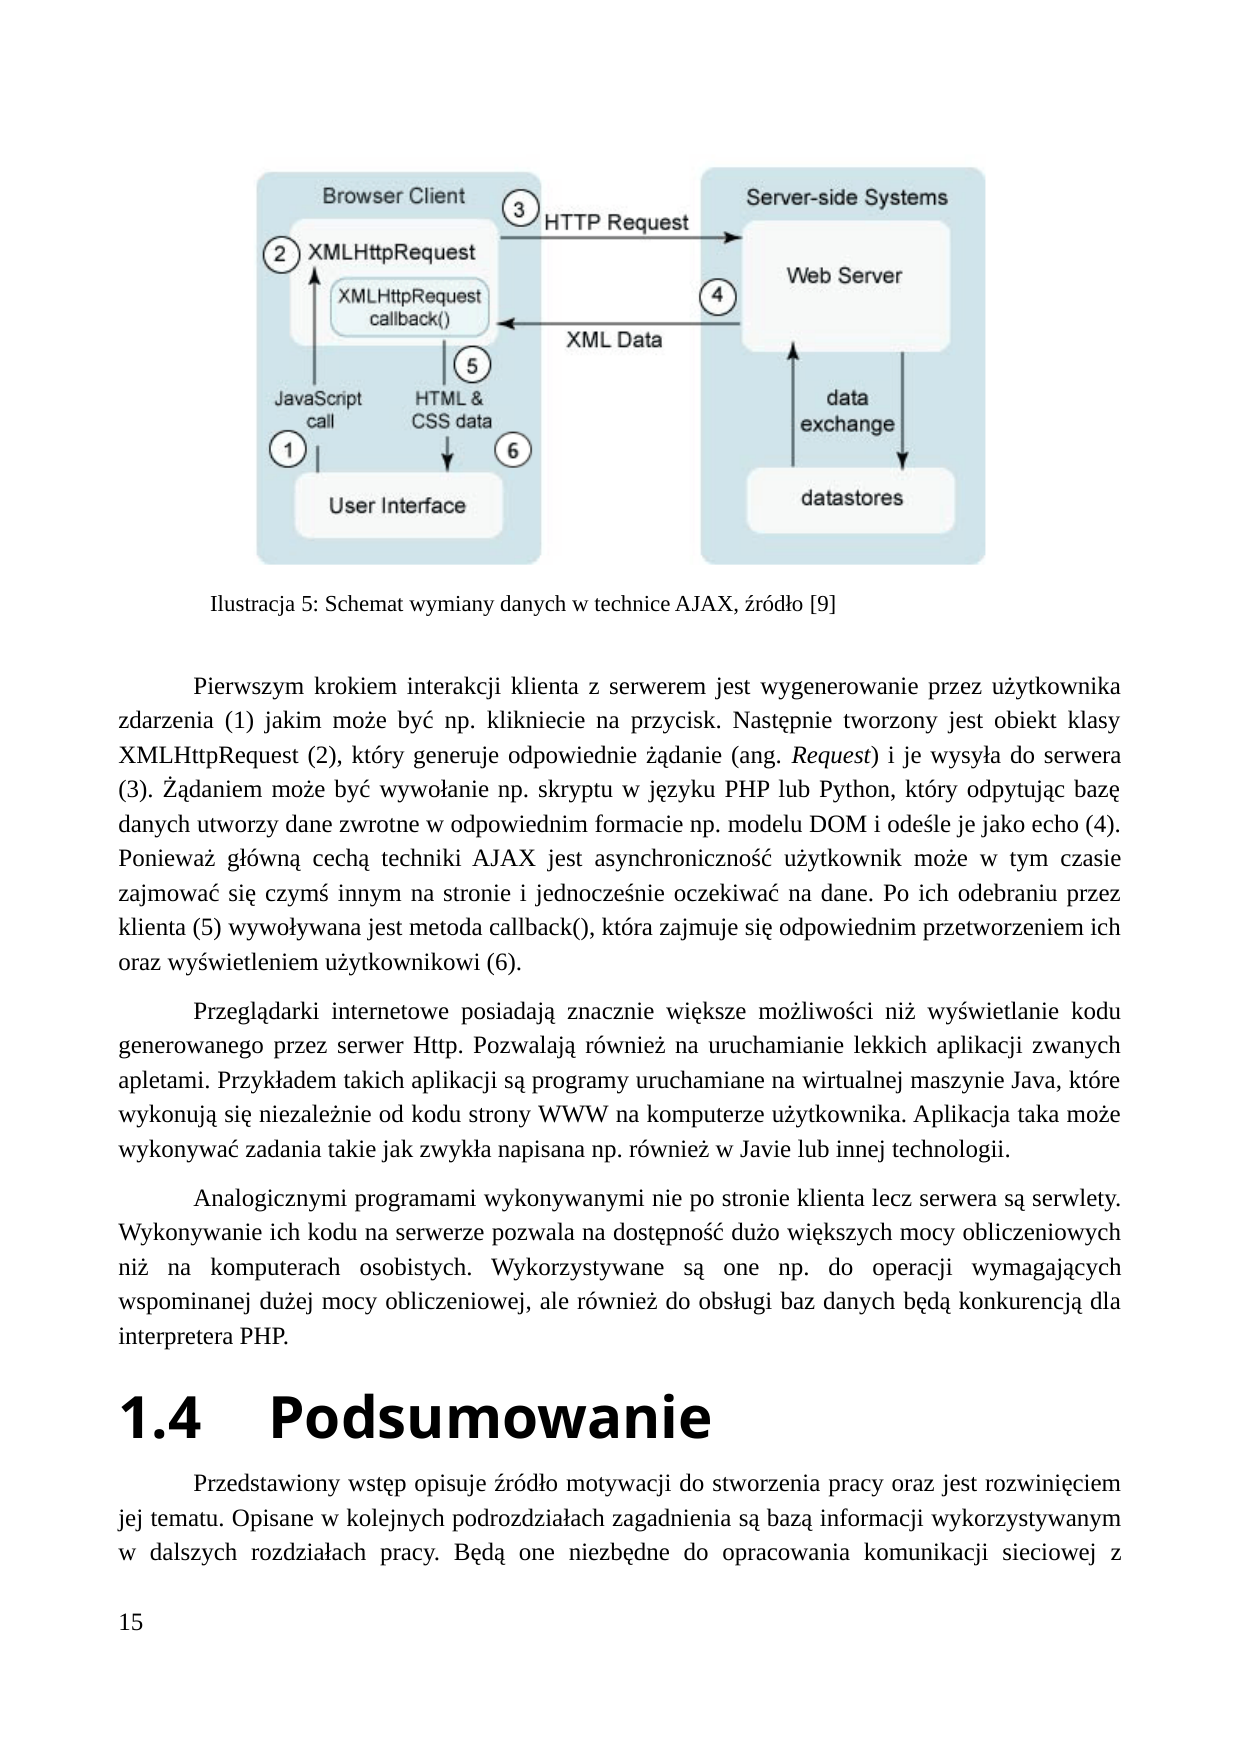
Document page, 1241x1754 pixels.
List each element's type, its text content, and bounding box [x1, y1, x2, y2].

text Ilustracja 5: Schemat wymiany danych w technice AJAX, źródło [9] [210, 590, 1030, 616]
text Przedstawiony wstęp opisuje źródło motywacji do stworzenia pracy oraz jest rozwinięciem jej tematu. Opisane w kolejnych podrozdziałach zagadnienia są bazą informacji wykorzystywanym w dalszych rozdziałach pracy. Będą one niezbędne do opracowania komunikacji sieciowej z [118, 1468, 1122, 1566]
picture [210, 130, 1031, 590]
text Przeglądarki internetowe posiadają znacznie większe możliwości niż wyświetlanie kodu generowanego przez serwer Http. Pozwalają również na uruchamianie lekkich aplikacji zwanych apletami. Przykładem takich aplikacji są programy uruchamiane na wirtualnej maszynie Java, które wykonują się niezależnie od kodu strony WWW na komputerze użytkownika. Aplikacja taka może wykonywać zadania takie jak zwykła napisana np. również w Javie lub innej technologii. [118, 996, 1122, 1163]
text Pierwszym krokiem interakcji klienta z serwerem jest wygenerowanie przez użytkownika zdarzenia (1) jakim może być np. klikniecie na przycisk. Następnie tworzony jest obiekt klasy XMLHttpRequest (2), który generuje odpowiednie żądanie (ang. Request) i je wysyła do serwera (3). Żądaniem może być wywołanie np. skryptu w języku PHP lub Python, który odpytując bazę danych utworzy dane zwrotne w odpowiednim formacie np. modelu DOM i odeśle je jako echo (4). Ponieważ główną cechą techniki AJAX jest asynchroniczność użytkownik może w tym czasie zajmować się czymś innym na stronie i jednocześnie oczekiwać na dane. Po ich odebraniu przez klienta (5) wywoływana jest metoda callback(), która zajmuje się odpowiednim przetworzeniem ich oraz wyświetleniem użytkownikowi (6). [118, 671, 1122, 976]
text Analogicznymi programami wykonywanymi nie po stronie klienta lecz serwera są serwlety. Wykonywanie ich kodu na serwerze pozwala na dostępność dużo większych mocy obliczeniowych niż na komputerach osobistych. Wykorzystywane są one np. do operacji wymagających wspominanej dużej mocy obliczeniowej, ale również do obsługi baz danych będą konkurencją dla interpretera PHP. [118, 1183, 1122, 1350]
subtitle Podsumowanie [118, 1376, 1122, 1456]
